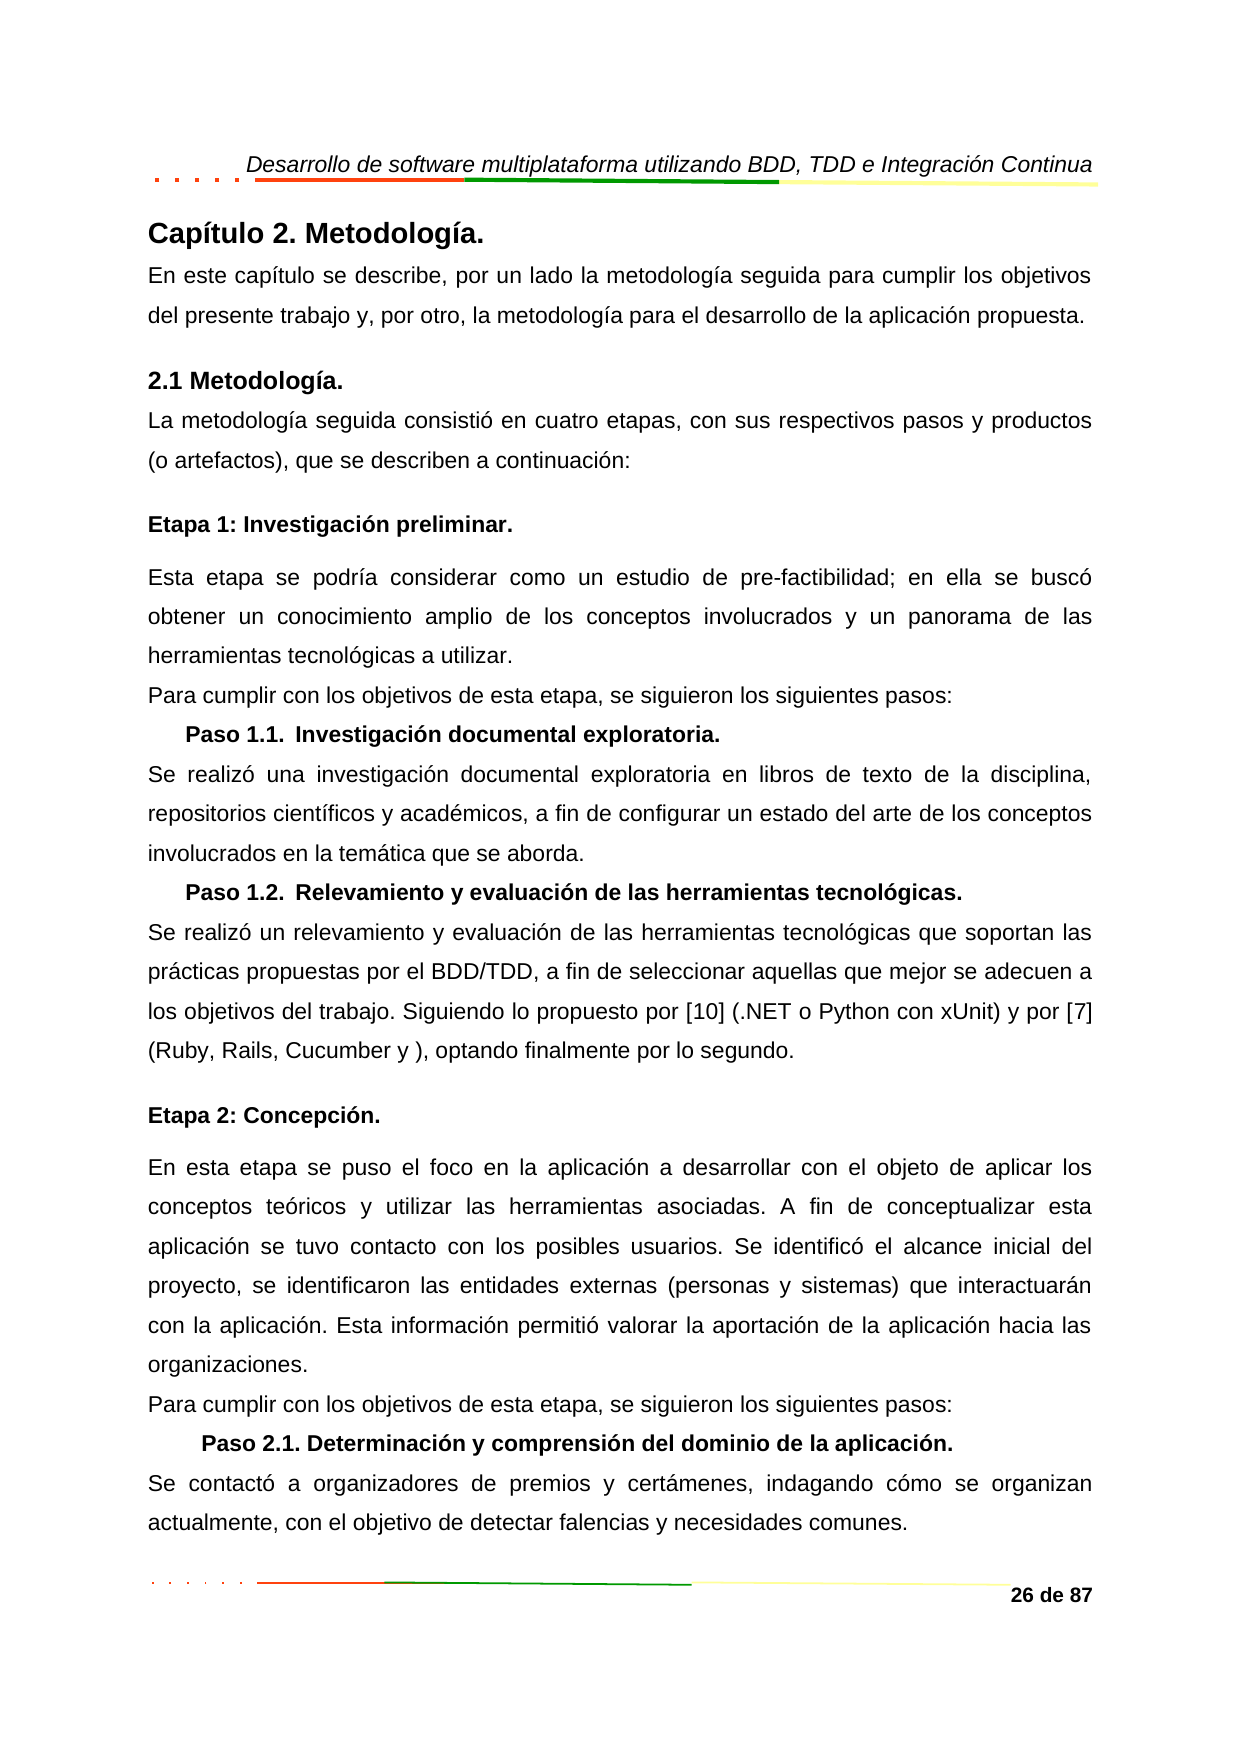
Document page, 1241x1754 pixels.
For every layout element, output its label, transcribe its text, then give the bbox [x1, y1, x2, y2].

list Investigación documental exploratoria. [185, 721, 1093, 748]
subtitle Etapa 1: Investigación preliminar. [148, 511, 1093, 538]
subtitle 2.1 Metodología. [148, 366, 1093, 395]
text Se realizó un relevamiento y evaluación de las herramientas tecnológicas que soportan las prácticas propuestas por el BDD/TDD, a fin de seleccionar aquellas que mejor se adecuen a los objetivos del trabajo. Siguiendo lo propuesto por [10] (.NET o Python con xUnit) y por [7] (Ruby, Rails, Cucumber y ), optando finalmente por lo segundo. [148, 919, 1093, 1063]
text La metodología seguida consistió en cuatro etapas, con sus respectivos pasos y productos (o artefactos), que se describen a continuación: [148, 407, 1093, 473]
subtitle Capítulo 2. Metodología. [148, 216, 1093, 250]
text Se contactó a organizadores de premios y certámenes, indagando cómo se organizan actualmente, con el objetivo de detectar falencias y necesidades comunes. [148, 1469, 1093, 1535]
text En esta etapa se puso el foco en la aplicación a desarrollar con el objeto de aplicar los conceptos teóricos y utilizar las herramientas asociadas. A fin de conceptualizar esta aplicación se tuvo contacto con los posibles usuarios. Se identificó el alcance inicial del proyecto, se identificaron las entidades externas (personas y sistemas) que interactuarán con la aplicación. Esta información permitió valorar la aportación de la aplicación hacia las organizaciones. [148, 1154, 1093, 1377]
text Para cumplir con los objetivos de esta etapa, se siguieron los siguientes pasos: [148, 682, 1093, 708]
list Determinación y comprensión del dominio de la aplicación. [195, 1430, 1093, 1456]
list Relevamiento y evaluación de las herramientas tecnológicas. [185, 879, 1093, 906]
text Se realizó una investigación documental exploratoria en libros de texto de la disciplina, repositorios científicos y académicos, a fin de configurar un estado del arte de los conceptos involucrados en la temática que se aborda. [148, 761, 1093, 866]
text Esta etapa se podría considerar como un estudio de pre-factibilidad; en ella se buscó obtener un conocimiento amplio de los conceptos involucrados y un panorama de las herramientas tecnológicas a utilizar. [148, 563, 1093, 669]
subtitle Etapa 2: Concepción. [148, 1102, 1093, 1128]
text Para cumplir con los objetivos de esta etapa, se siguieron los siguientes pasos: [148, 1391, 1093, 1417]
text En este capítulo se describe, por un lado la metodología seguida para cumplir los objetivos del presente trabajo y, por otro, la metodología para el desarrollo de la aplicación propuesta. [148, 262, 1093, 328]
